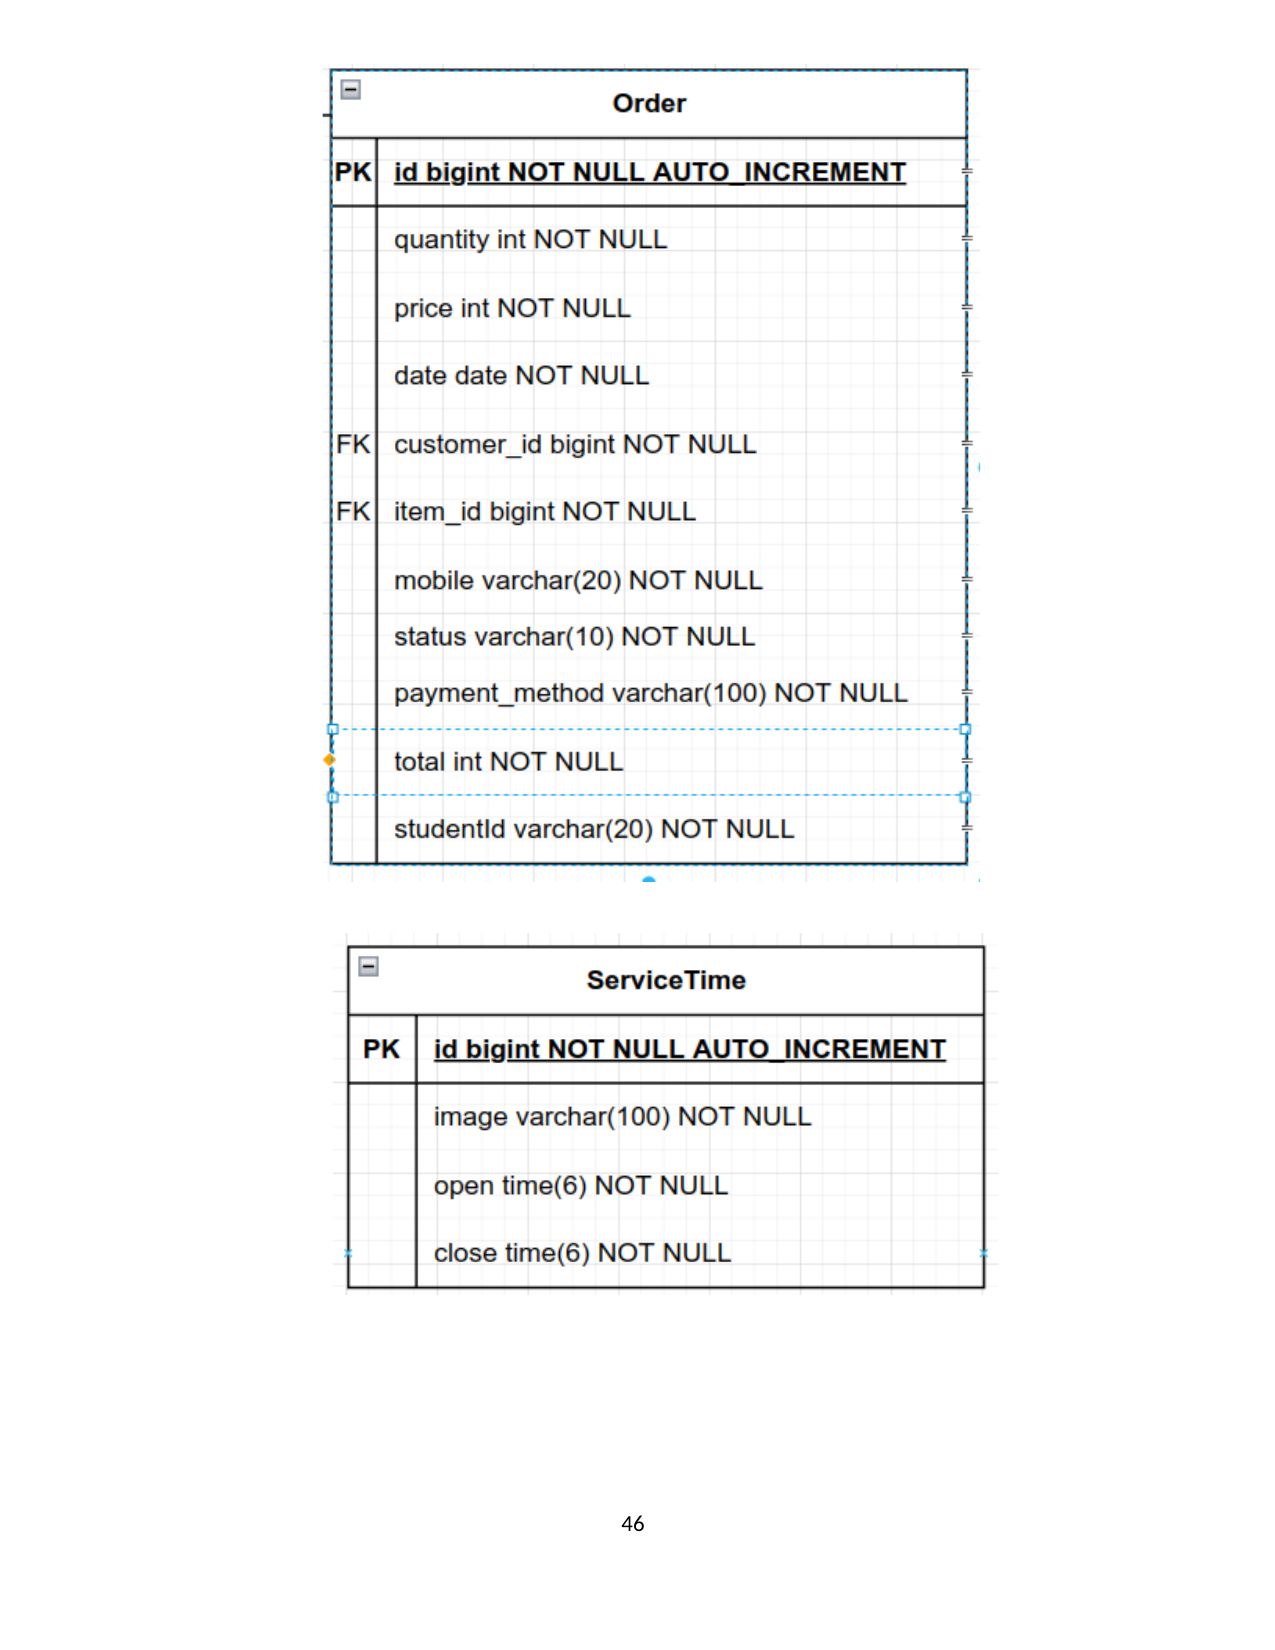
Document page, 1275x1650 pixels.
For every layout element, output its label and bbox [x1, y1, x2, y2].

picture [332, 933, 999, 1295]
picture [322, 64, 981, 882]
